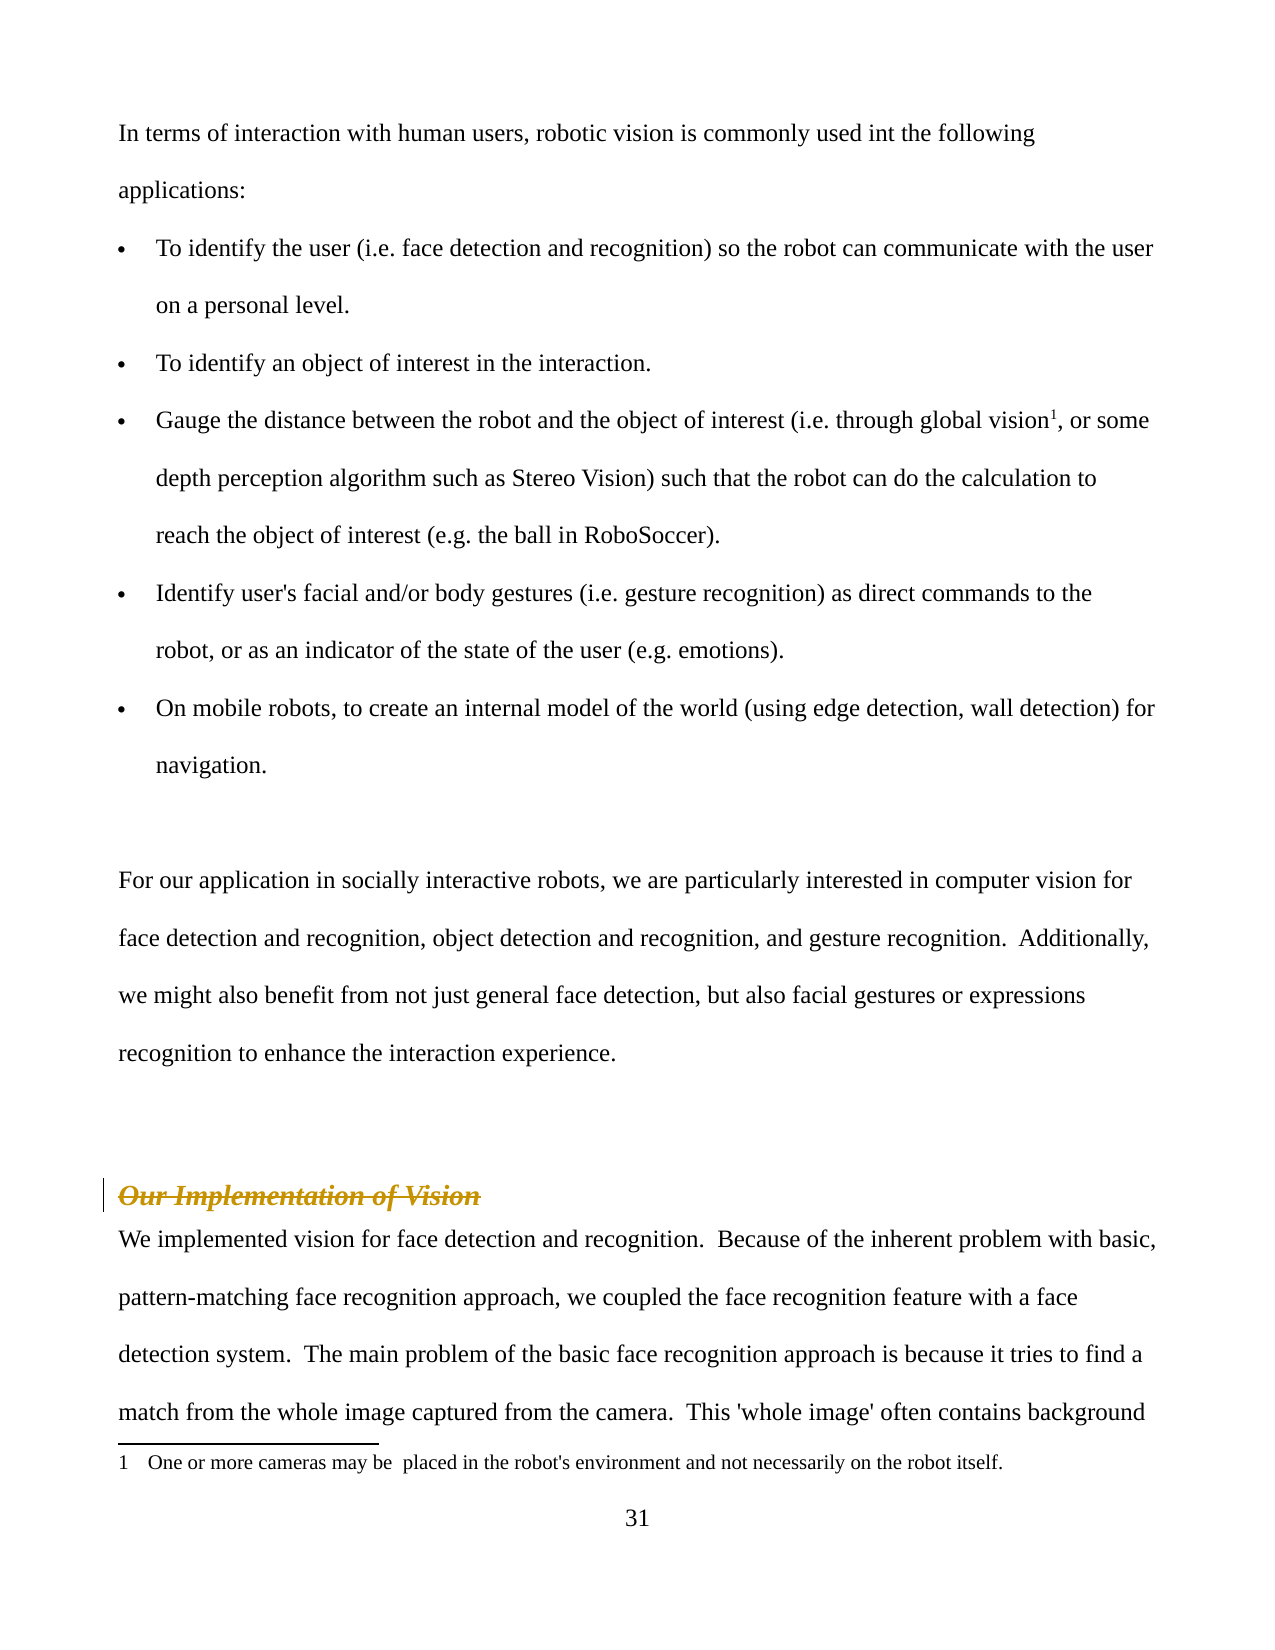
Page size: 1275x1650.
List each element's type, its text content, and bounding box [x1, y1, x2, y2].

list On mobile robots, to create an internal model of the world (using edge detection, wall detection) for navigation. [118, 693, 1157, 779]
list To identify an object of interest in the interaction. [118, 348, 1157, 377]
list Identify user's facial and/or body gestures (i.e. gesture recognition) as direct commands to the robot, or as an indicator of the state of the user (e.g. emotions). [118, 578, 1157, 664]
text For our application in socially interactive robots, we are particularly interested in computer vision for face detection and recognition, object detection and recognition, and gesture recognition. Additionally, we might also benefit from not just general face detection, but also facial gestures or expressions recognition to enhance the interaction experience. [118, 866, 1157, 1067]
list One or more cameras may be placed in the robot's environment and not necessarily on the robot itself. [118, 1449, 1157, 1474]
list Gauge the distance between the robot and the object of interest (i.e. through global vision, or some depth perception algorithm such as Stereo Vision) such that the robot can do the calculation to reach the object of interest (e.g. the ball in RoboSoccer). [118, 406, 1157, 549]
list To identify the user (i.e. face detection and recognition) so the robot can communicate with the user on a personal level. [118, 233, 1157, 319]
text In terms of interaction with human users, robotic vision is commonly used int the following applications: [118, 118, 1157, 204]
text We implemented vision for face detection and recognition. Because of the inherent problem with basic, pattern-matching face recognition approach, we coupled the face recognition feature with a face detection system. The main problem of the basic face recognition approach is because it tries to find a match from the whole image captured from the camera. This 'whole image' often contains background [118, 1224, 1157, 1425]
